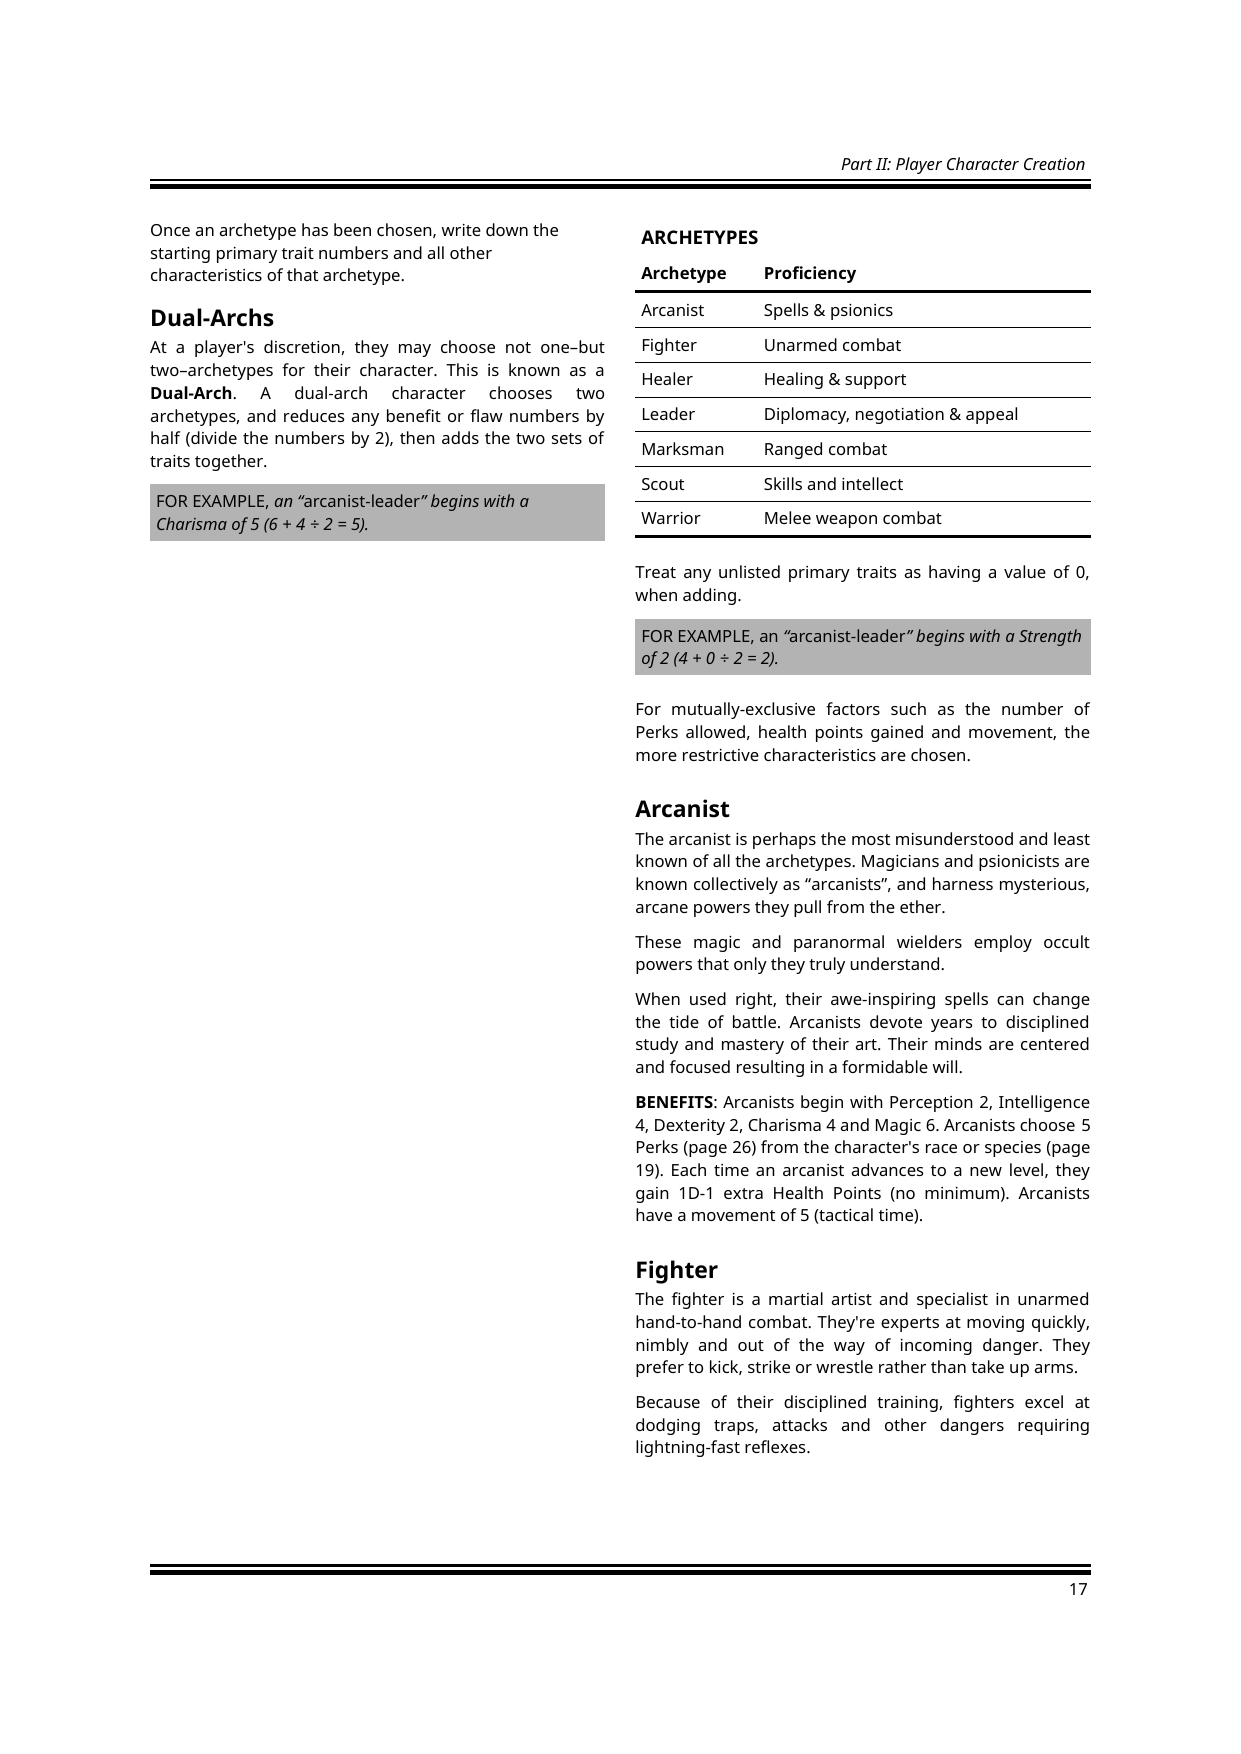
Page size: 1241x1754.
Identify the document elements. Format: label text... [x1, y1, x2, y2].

table_header FOR EXAMPLE, an “arcanist-leader” begins with a Strength of 2 (4 + 0 ÷ 2 = 2). [635, 619, 1091, 675]
table_cell Proficiency [758, 256, 1091, 290]
text BENEFITS: Arcanists begin with Perception 2, Intelligence 4, Dexterity 2, Charisma 4 and Magic 6. Arcanists choose 5 Perks (page 21) from the character's race or species (page 16). Each time an arcanist advances to a new level, they gain 1D-1 extra Health Points (no minimum). Arcanists have a movement of 5 (tactical time). [635, 1090, 1091, 1227]
subtitle Fighter [635, 1254, 1091, 1285]
text Because of their disciplined training, fighters excel at dodging traps, attacks and other dangers requiring lightning-fast reflexes. [635, 1391, 1091, 1459]
text The fighter is a martial artist and specialist in unarmed hand-to-hand combat. They're experts at moving quickly, nimbly and out of the way of incoming danger. They prefer to kick, strike or wrestle rather than take up arms. [635, 1288, 1091, 1379]
table_cell Diplomacy, negotiation & appeal [758, 398, 1091, 431]
text Once an archetype has been chosen, write down the starting primary trait numbers and all other characteristics of that archetype. [150, 219, 605, 287]
text At a player's discretion, they may choose not one–but two–archetypes for their character. This is known as a Dual-Arch. A dual-arch character chooses two archetypes, and reduces any benefit or flaw numbers by half (divide the numbers by 2), then adds the two sets of traits together. [150, 336, 605, 472]
table_cell Healing & support [758, 363, 1091, 396]
table_cell Spells & psionics [758, 293, 1091, 327]
table_cell Healer [635, 363, 758, 396]
table_cell Marksman [635, 432, 758, 466]
table_cell Melee weapon combat [758, 502, 1091, 535]
text For mutually-exclusive factors such as the number of Perks allowed, health points gained and movement, the more restrictive characteristics are chosen. [635, 675, 1091, 766]
text The arcanist is perhaps the most misunderstood and least known of all the archetypes. Magicians and psionicists are known collectively as “arcanists”, and harness mysterious, arcane powers they pull from the ether. [635, 827, 1091, 918]
text Treat any unlisted primary traits as having a value of 0, when adding. [635, 561, 1091, 606]
table_cell Ranged combat [758, 432, 1091, 466]
text These magic and paranormal wielders employ occult powers that only they truly understand. [635, 930, 1091, 976]
table_header Archetypes [635, 219, 1091, 256]
table_cell Scout [635, 467, 758, 501]
text When used right, their awe-inspiring spells can change the tide of battle. Arcanists devote years to disciplined study and mastery of their art. Their minds are centered and focused resulting in a formidable will. [635, 988, 1091, 1078]
table_cell Unarmed combat [758, 328, 1091, 362]
subtitle Dual-Archs [150, 302, 605, 333]
table_header FOR EXAMPLE, an “arcanist-leader” begins with a Charisma of 5 (6 + 4 ÷ 2 = 5). [150, 484, 605, 541]
table_cell Archetype [635, 256, 758, 290]
table_cell Warrior [635, 502, 758, 535]
subtitle Arcanist [635, 793, 1091, 824]
table_cell Skills and intellect [758, 467, 1091, 501]
table_cell Arcanist [635, 293, 758, 327]
table_cell Fighter [635, 328, 758, 362]
table_cell Leader [635, 398, 758, 431]
